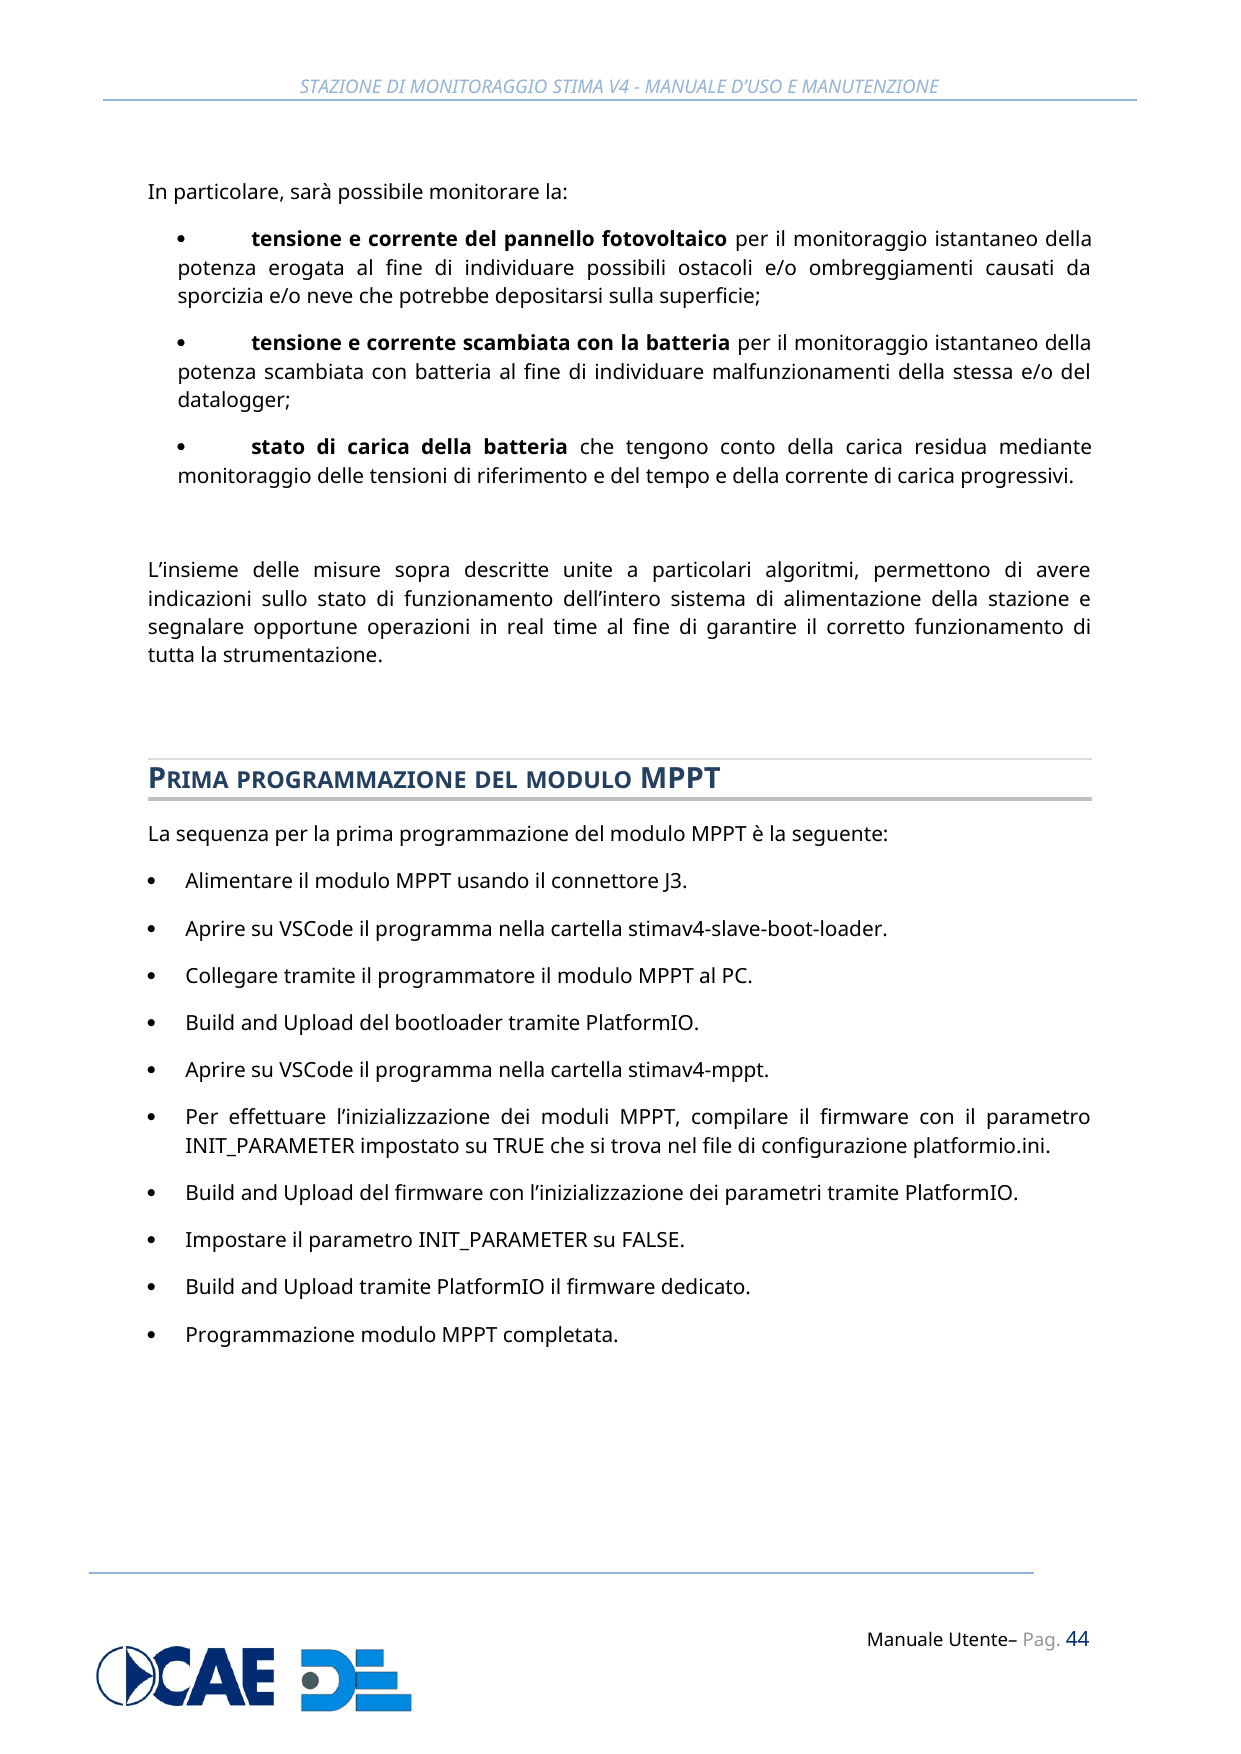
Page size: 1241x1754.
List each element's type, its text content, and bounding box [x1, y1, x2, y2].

text La sequenza per la prima programmazione del modulo MPPT è la seguente: [148, 819, 1092, 848]
list Aprire su VSCode il programma nella cartella stimav4-mppt. [148, 1055, 1092, 1084]
list Per effettuare l’inizializzazione dei moduli MPPT, compilare il firmware con il parametro INIT_PARAMETER impostato su TRUE che si trova nel file di configurazione platformio.ini. [148, 1102, 1092, 1159]
list Build and Upload tramite PlatformIO il firmware dedicato. [148, 1272, 1092, 1301]
subtitle Prima programmazione del modulo MPPT [148, 760, 1092, 797]
list tensione e corrente del pannello fotovoltaico per il monitoraggio istantaneo della potenza erogata al fine di individuare possibili ostacoli e/o ombreggiamenti causati da sporcizia e/o neve che potrebbe depositarsi sulla superficie; [177, 224, 1092, 310]
list Impostare il parametro INIT_PARAMETER su FALSE. [148, 1225, 1092, 1254]
list Collegare tramite il programmatore il modulo MPPT al PC. [148, 961, 1092, 989]
list Aprire su VSCode il programma nella cartella stimav4-slave-boot-loader. [148, 914, 1092, 942]
text In particolare, sarà possibile monitorare la: [148, 177, 1092, 206]
list Alimentare il modulo MPPT usando il connettore J3. [148, 867, 1092, 895]
text L’insieme delle misure sopra descritte unite a particolari algoritmi, permettono di avere indicazioni sullo stato di funzionamento dell’intero sistema di alimentazione della stazione e segnalare opportune operazioni in real time al fine di garantire il corretto funzionamento di tutta la strumentazione. [148, 555, 1092, 669]
list tensione e corrente scambiata con la batteria per il monitoraggio istantaneo della potenza scambiata con batteria al fine di individuare malfunzionamenti della stessa e/o del datalogger; [177, 328, 1092, 414]
list Build and Upload del bootloader tramite PlatformIO. [148, 1008, 1092, 1037]
list Programmazione modulo MPPT completata. [148, 1320, 1092, 1348]
list Build and Upload del firmware con l’inizializzazione dei parametri tramite PlatformIO. [148, 1178, 1092, 1207]
list stato di carica della batteria che tengono conto della carica residua mediante monitoraggio delle tensioni di riferimento e del tempo e della corrente di carica progressivi. [177, 432, 1092, 489]
